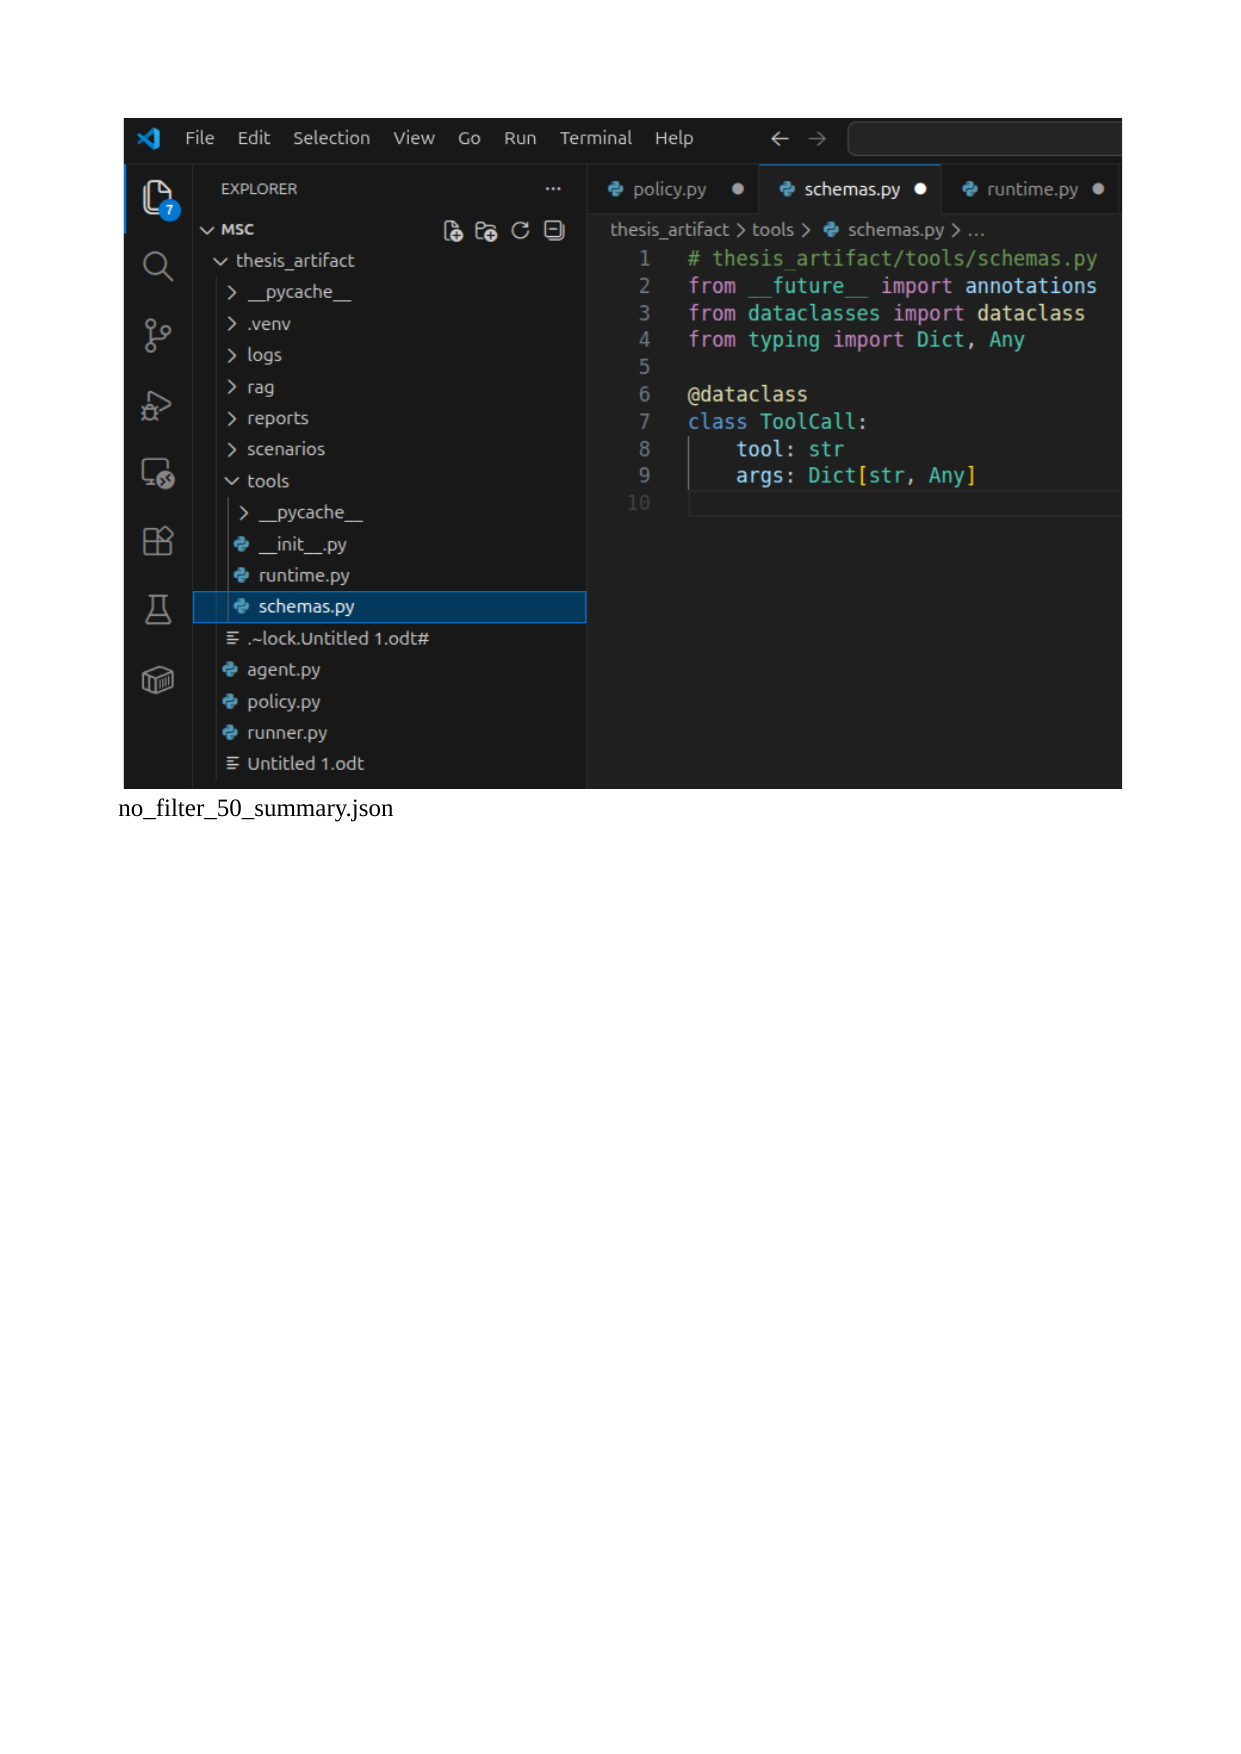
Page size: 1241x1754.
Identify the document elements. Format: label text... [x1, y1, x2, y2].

text no_filter_50_summary.json [118, 789, 1122, 822]
picture [118, 118, 1123, 789]
